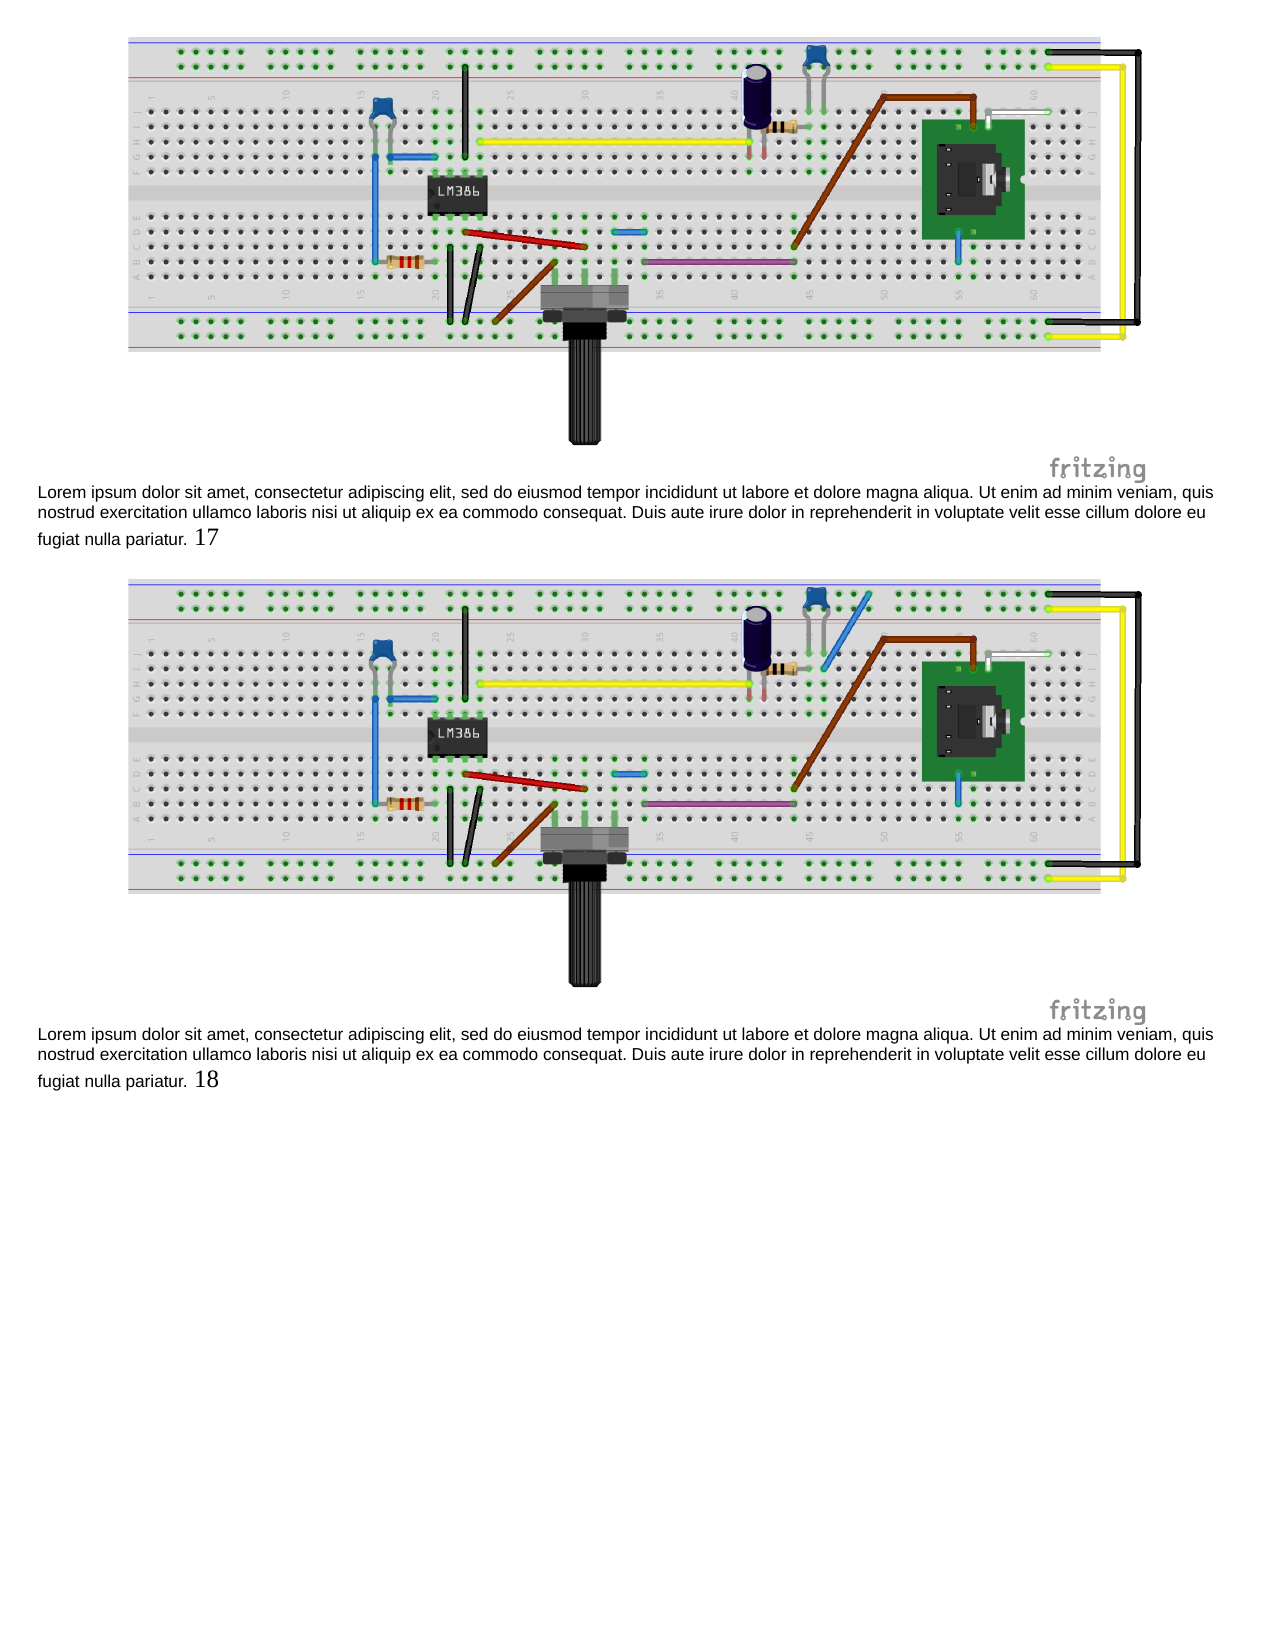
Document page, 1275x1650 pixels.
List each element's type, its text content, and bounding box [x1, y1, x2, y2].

text Lorem ipsum dolor sit amet, consectetur adipiscing elit, sed do eiusmod tempor incididunt ut labore et dolore magna aliqua. Ut enim ad minim veniam, quis nostrud exercitation ullamco laboris nisi ut aliquip ex ea commodo consequat. Duis aute irure dolor in reprehenderit in voluptate velit esse cillum dolore eu fugiat nulla pariatur. 18 [37, 579, 1237, 1092]
text Lorem ipsum dolor sit amet, consectetur adipiscing elit, sed do eiusmod tempor incididunt ut labore et dolore magna aliqua. Ut enim ad minim veniam, quis nostrud exercitation ullamco laboris nisi ut aliquip ex ea commodo consequat. Duis aute irure dolor in reprehenderit in voluptate velit esse cillum dolore eu fugiat nulla pariatur. 17 [37, 37, 1237, 551]
picture [128, 579, 1147, 1025]
picture [128, 37, 1147, 483]
